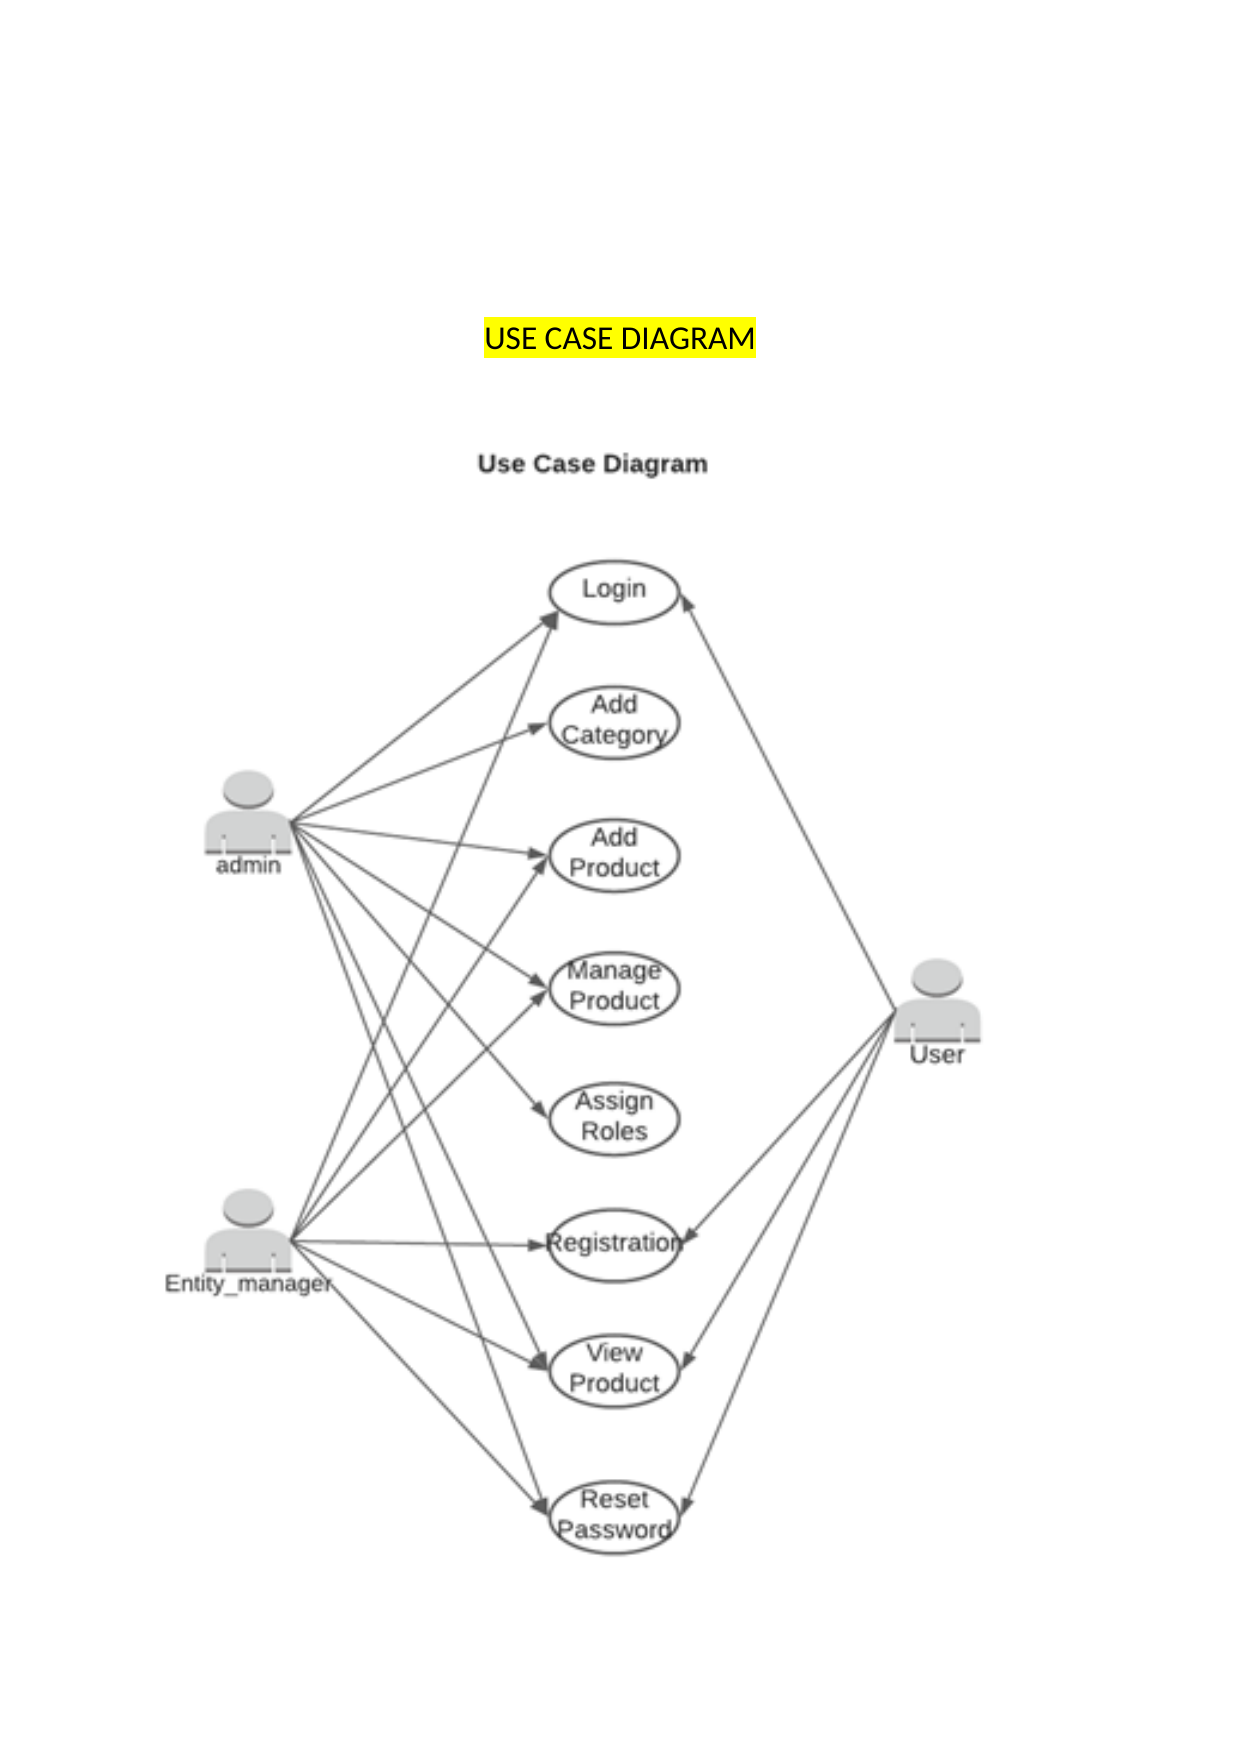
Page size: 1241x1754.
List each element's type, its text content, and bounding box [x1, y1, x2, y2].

picture [66, 372, 1131, 1655]
text USE CASE DIAGRAM [150, 317, 1090, 358]
